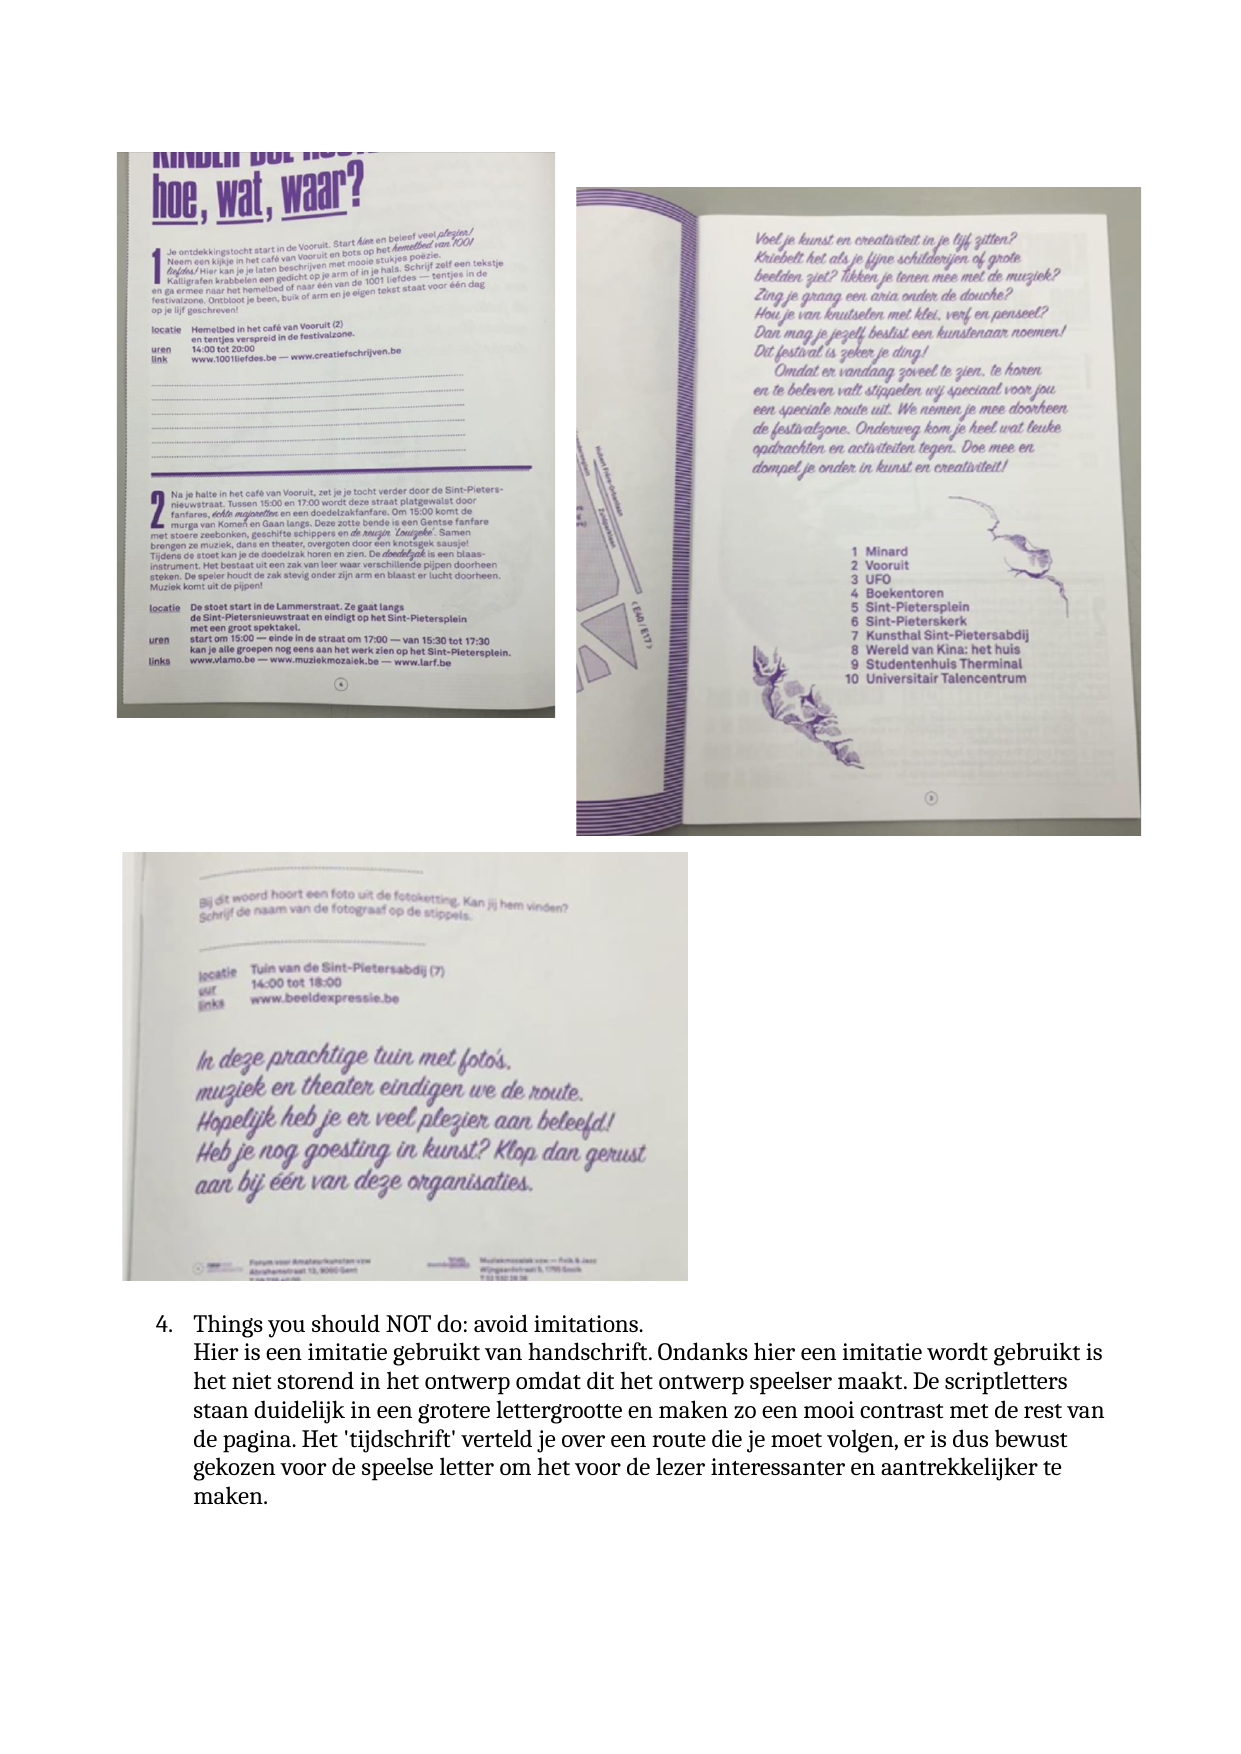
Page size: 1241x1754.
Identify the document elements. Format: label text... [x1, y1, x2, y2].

picture [116, 152, 556, 718]
picture [122, 852, 688, 1281]
picture [576, 187, 1142, 836]
list Hier is een imitatie gebruikt van handschrift. Ondanks hier een imitatie wordt gebruikt is het niet storend in het ontwerp omdat dit het ontwerp speelser maakt. De scriptletters staan duidelijk in een grotere lettergrootte en maken zo een mooi contrast met de rest van de pagina. Het 'tijdschrift' verteld je over een route die je moet volgen, er is dus bewust gekozen voor de speelse letter om het voor de lezer interessanter en aantrekkelijker te maken. [156, 1338, 1122, 1511]
list Things you should NOT do: avoid imitations. [156, 1309, 1122, 1338]
